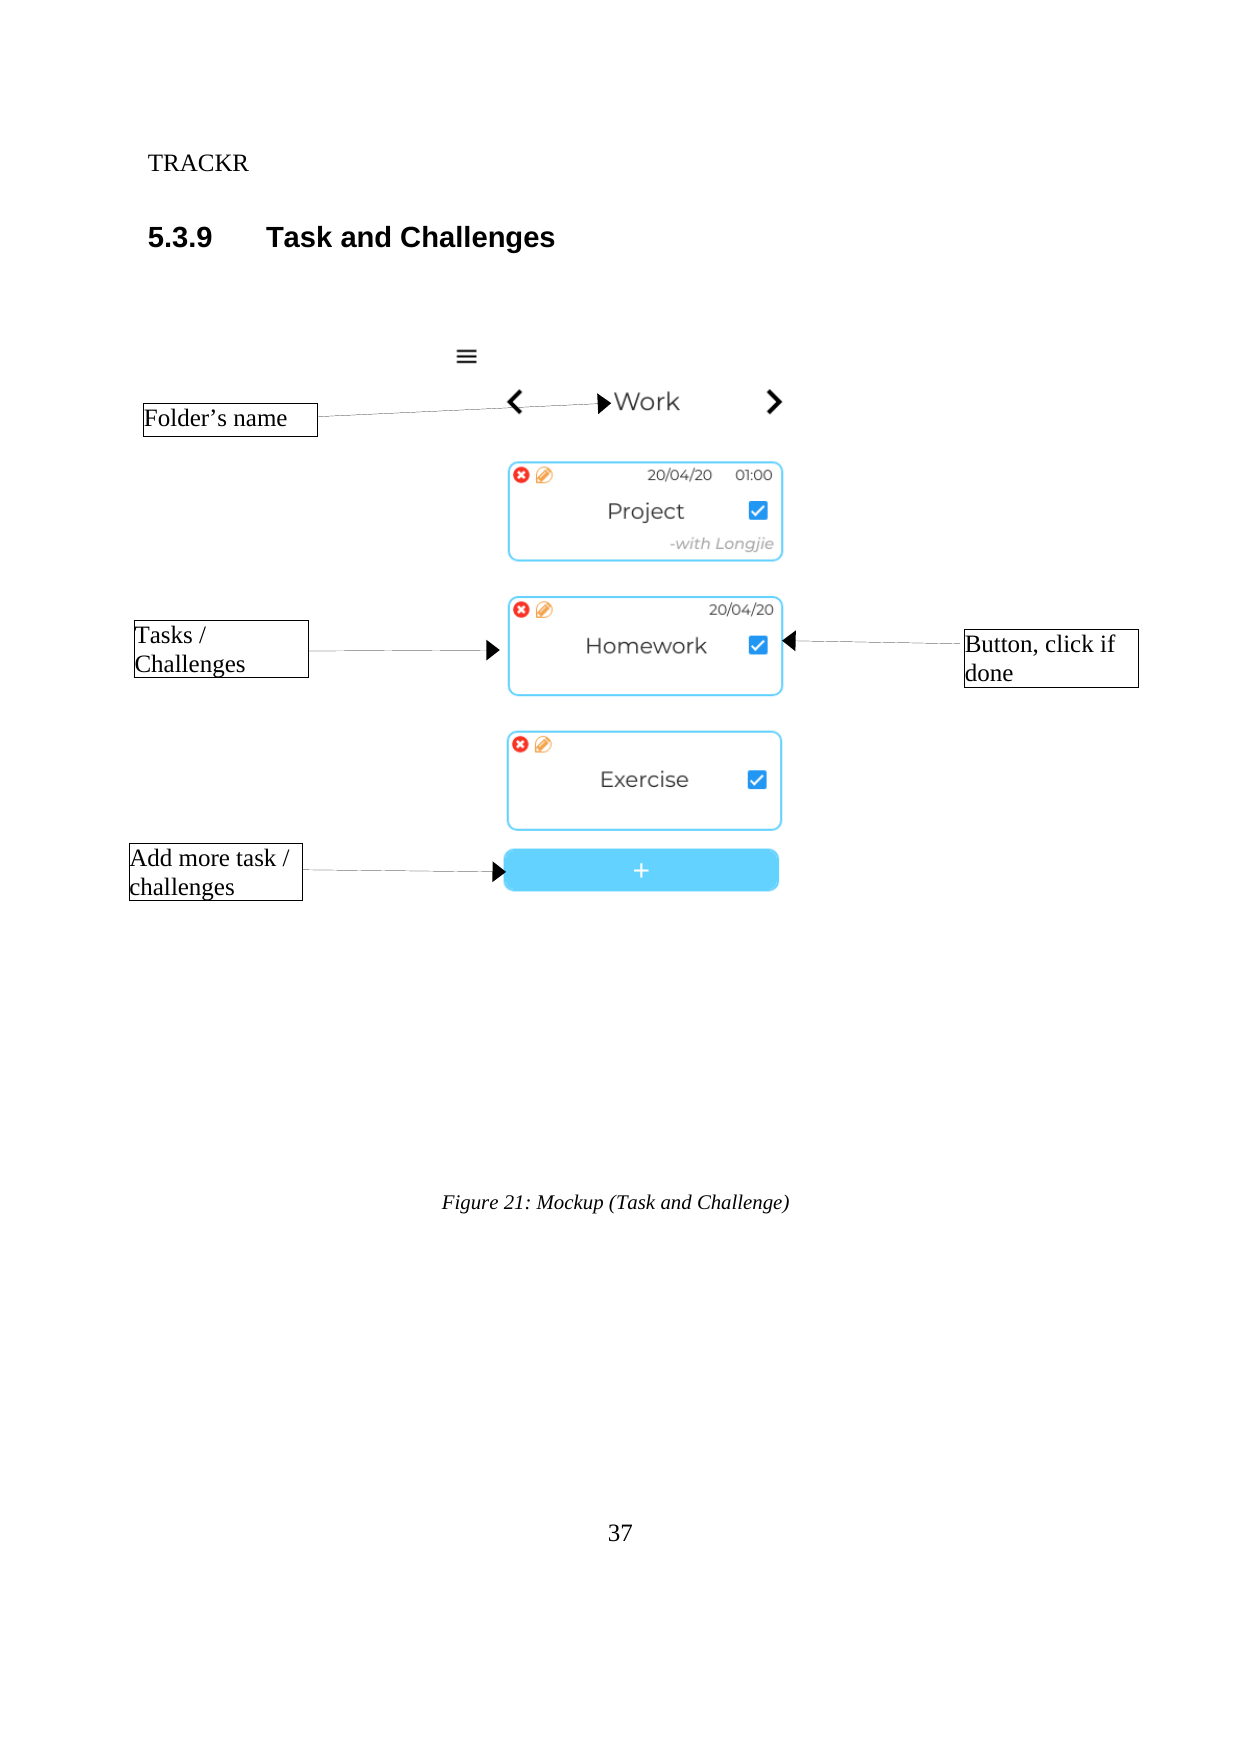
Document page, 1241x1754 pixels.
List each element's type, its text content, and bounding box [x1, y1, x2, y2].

picture [441, 311, 848, 1191]
subtitle Task and Challenges [148, 220, 1093, 254]
text Figure 21: Mockup (Task and Challenge) [442, 1191, 848, 1214]
subtitle [442, 298, 848, 311]
